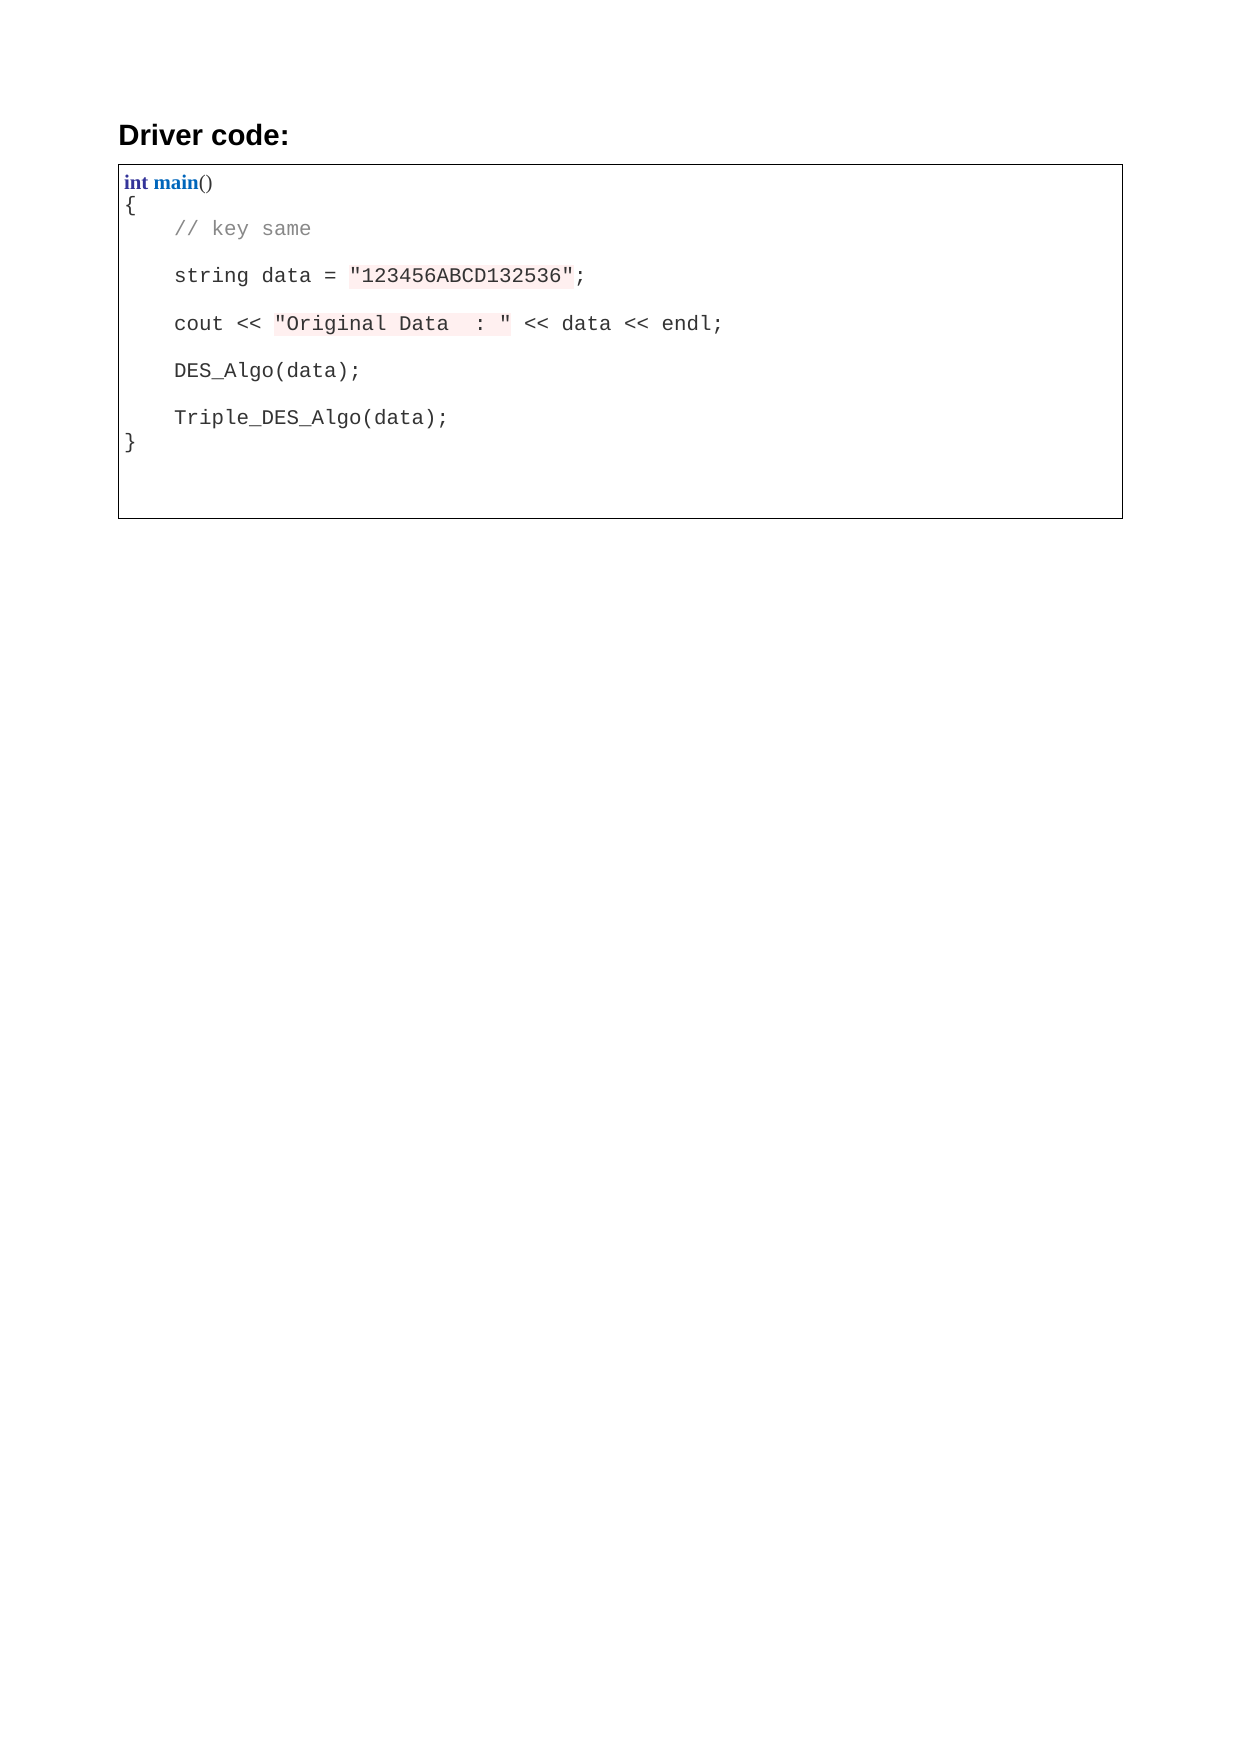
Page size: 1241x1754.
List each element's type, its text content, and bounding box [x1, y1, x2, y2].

table_header int main() { // key same string data = "123456ABCD132536"; cout << "Original Data : " << data << endl; DES_Algo(data); Triple_DES_Algo(data); } [119, 165, 1122, 518]
subtitle Driver code: [118, 118, 1122, 152]
